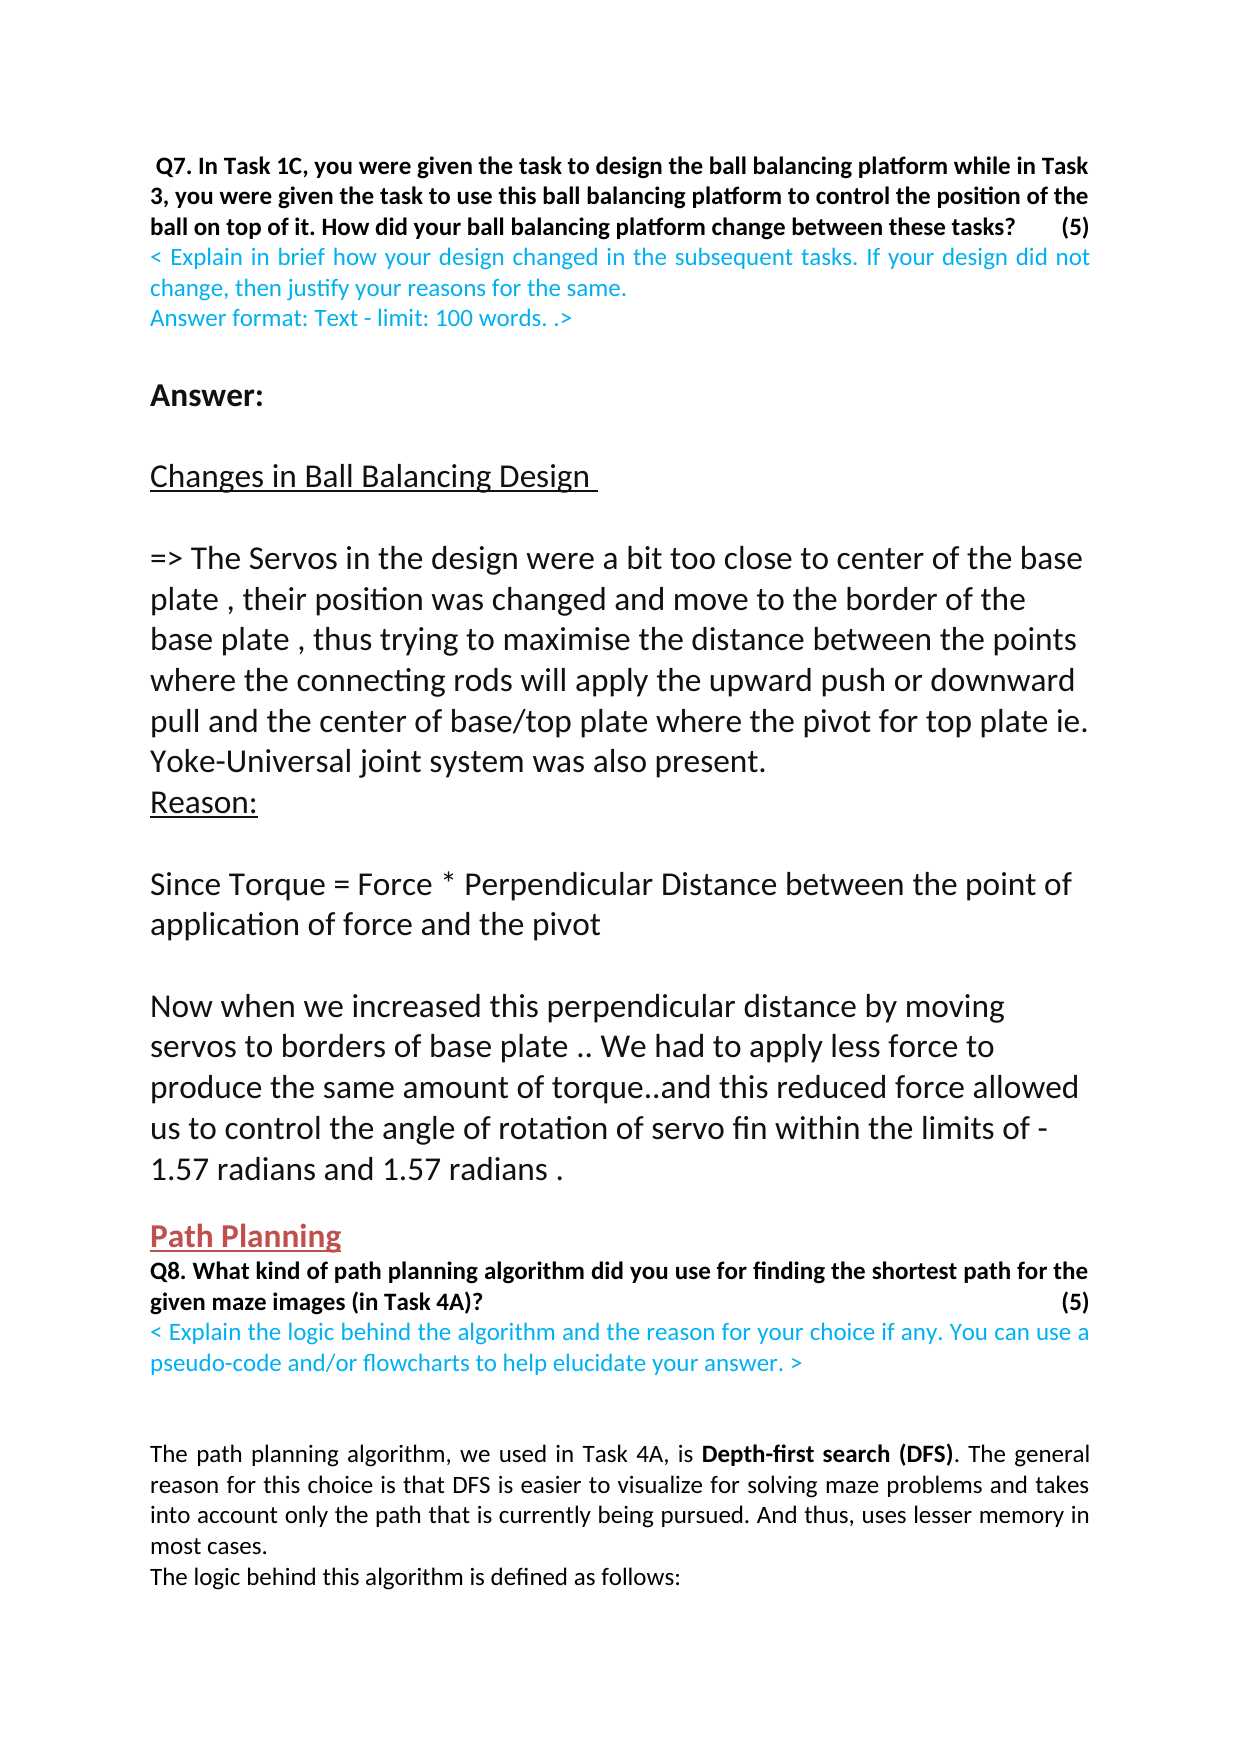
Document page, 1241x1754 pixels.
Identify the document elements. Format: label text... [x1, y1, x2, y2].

text The logic behind this algorithm is defined as follows: [150, 1561, 1090, 1591]
text < Explain in brief how your design changed in the subsequent tasks. If your design did not change, then justify your reasons for the same. [150, 242, 1090, 303]
text The path planning algorithm, we used in Task 4A, is Depth-first search (DFS). The general reason for this choice is that DFS is easier to visualize for solving maze problems and takes into account only the path that is currently being pursued. And thus, uses lesser memory in most cases. [150, 1439, 1090, 1561]
text Now when we increased this perpendicular distance by moving servos to borders of base plate .. We had to apply less force to produce the same amount of torque..and this reduced force allowed us to control the angle of rotation of servo fin within the limits of -1.57 radians and 1.57 radians . [150, 985, 1090, 1188]
text Path Planning [150, 1215, 1090, 1256]
text => The Servos in the design were a bit too close to center of the base plate , their position was changed and move to the border of the base plate , thus trying to maximise the distance between the points where the connecting rods will apply the upward push or downward pull and the center of base/top plate where the pivot for top plate ie. Yoke-Universal joint system was also present. [150, 537, 1090, 781]
text Changes in Ball Balancing Design [150, 455, 1090, 496]
text Since Torque = Force * Perpendicular Distance between the point of application of force and the pivot [150, 863, 1090, 944]
text Reason: [150, 781, 1090, 822]
text Q7. In Task 1C, you were given the task to design the ball balancing platform while in Task 3, you were given the task to use this ball balancing platform to control the position of the ball on top of it. How did your ball balancing platform change between these tasks? (5) [150, 150, 1090, 242]
text Answer: [150, 374, 1090, 414]
text Answer format: Text - limit: 100 words. .> [150, 303, 1090, 333]
text < Explain the logic behind the algorithm and the reason for your choice if any. You can use a pseudo-code and/or flowcharts to help elucidate your answer. > [150, 1317, 1090, 1378]
text Q8. What kind of path planning algorithm did you use for finding the shortest path for the given maze images (in Task 4A)? (5) [150, 1256, 1090, 1317]
